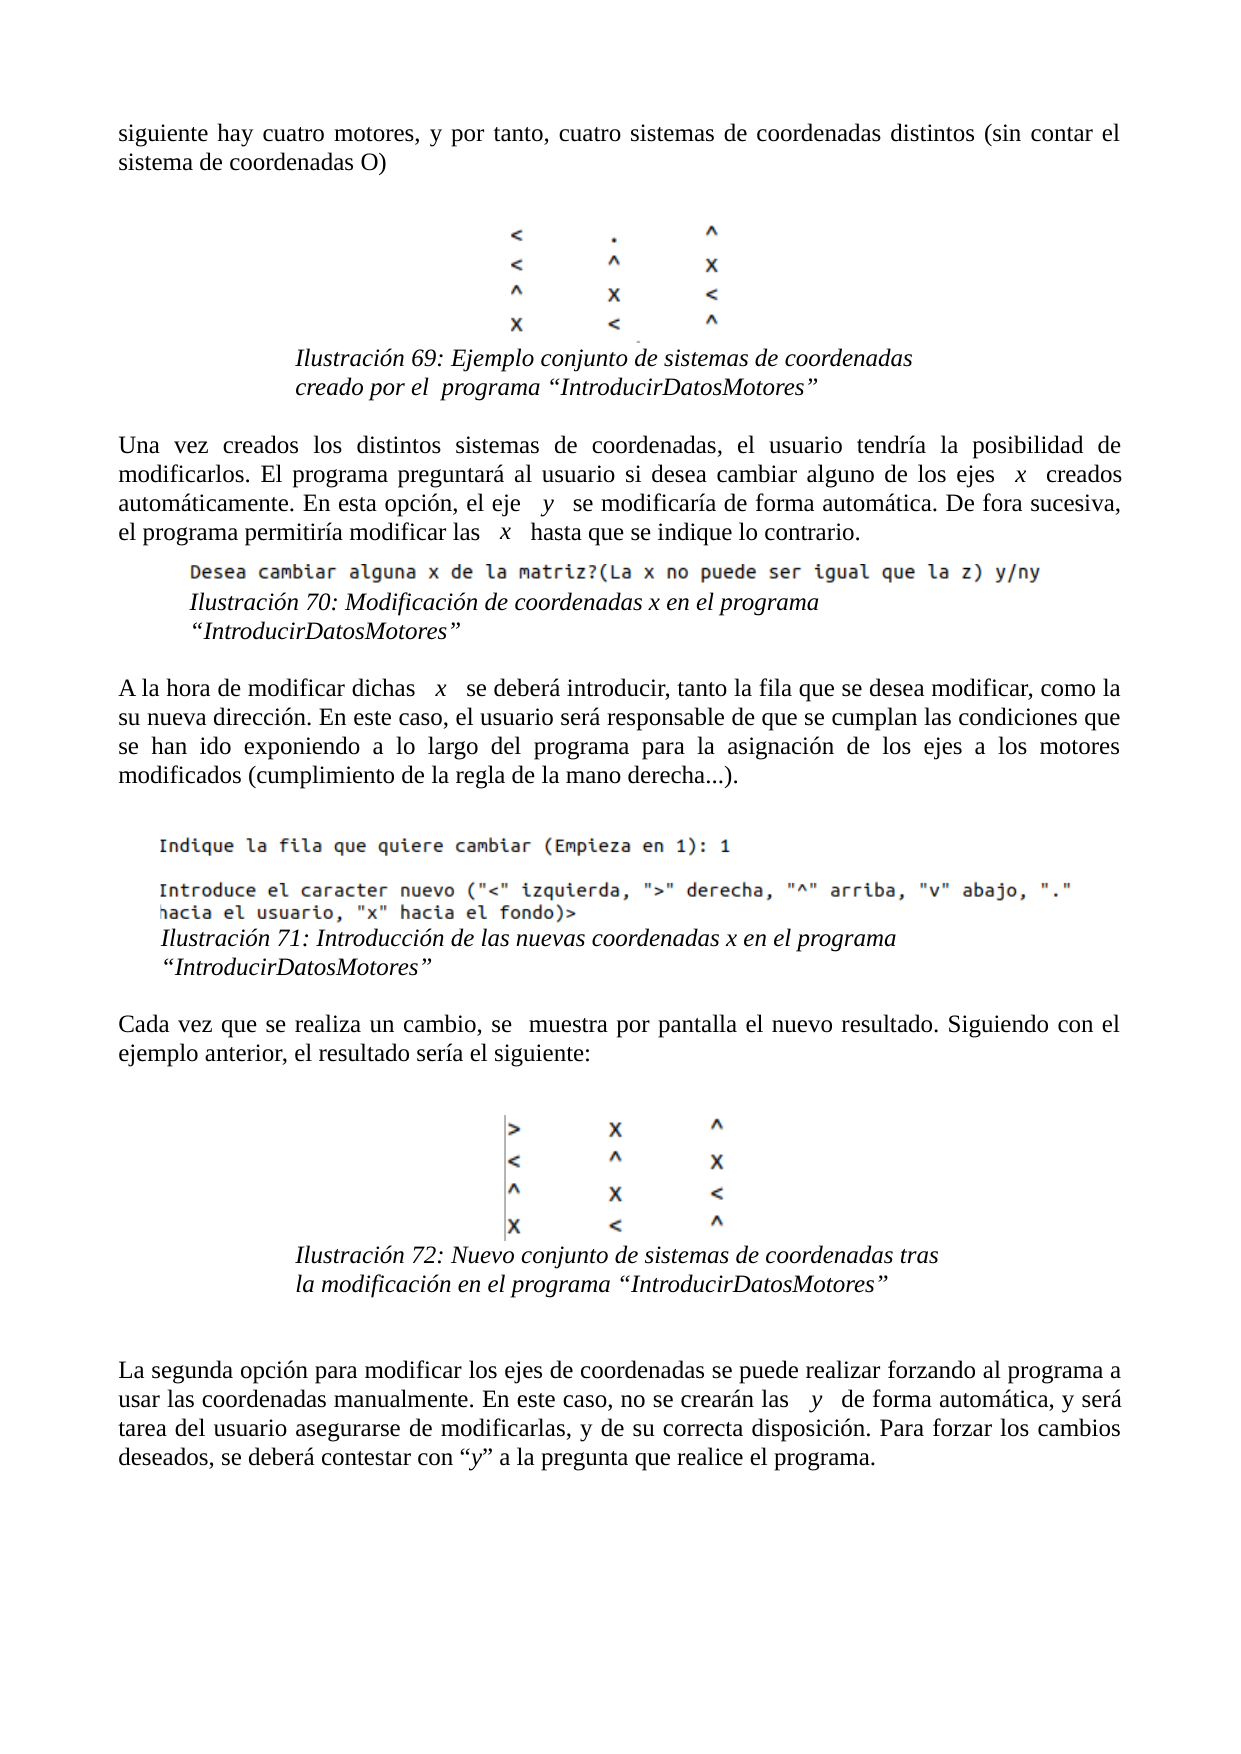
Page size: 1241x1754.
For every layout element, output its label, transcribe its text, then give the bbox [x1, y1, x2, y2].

text Ilustración 69: Ejemplo conjunto de sistemas de coordenadas creado por el programa “IntroducirDatosMotores” [295, 236, 945, 400]
text Ilustración 72: Nuevo conjunto de sistemas de coordenadas tras la modificación en el programa “IntroducirDatosMotores” [295, 1127, 945, 1298]
text siguiente hay cuatro motores, y por tanto, cuatro sistemas de coordenadas distintos (sin contar el sistema de coordenadas O) [118, 118, 1122, 176]
text Ilustración 70: Modificación de coordenadas x en el programa “IntroducirDatosMotores” [189, 588, 1051, 645]
text Cada vez que se realiza un cambio, se muestra por pantalla el nuevo resultado. Siguiendo con el ejemplo anterior, el resultado sería el siguiente: [118, 1009, 1122, 1067]
text A la hora de modificar dichasse deberá introducir, tanto la fila que se desea modificar, como la su nueva dirección. En este caso, el usuario será responsable de que se cumplan las condiciones que se han ido exponiendo a lo largo del programa para la asignación de los ejes a los motores modificados (cumplimiento de la regla de la mano derecha...). [118, 673, 1122, 788]
text Una vez creados los distintos sistemas de coordenadas, el usuario tendría la posibilidad de modificarlos. El programa preguntará al usuario si desea cambiar alguno de los ejescreados automáticamente. En esta opción, el ejese modificaría de forma automática. De fora sucesiva, el programa permitiría modificar lashasta que se indique lo contrario. [118, 431, 1122, 546]
text La segunda opción para modificar los ejes de coordenadas se puede realizar forzando al programa a usar las coordenadas manualmente. En este caso, no se crearán lasde forma automática, y será tarea del usuario asegurarse de modificarlas, y de su correcta disposición. Para forzar los cambios deseados, se deberá contestar con “y” a la pregunta que realice el programa. [118, 1355, 1122, 1470]
text Ilustración 71: Introducción de las nuevas coordenadas x en el programa “IntroducirDatosMotores” [161, 924, 1080, 981]
